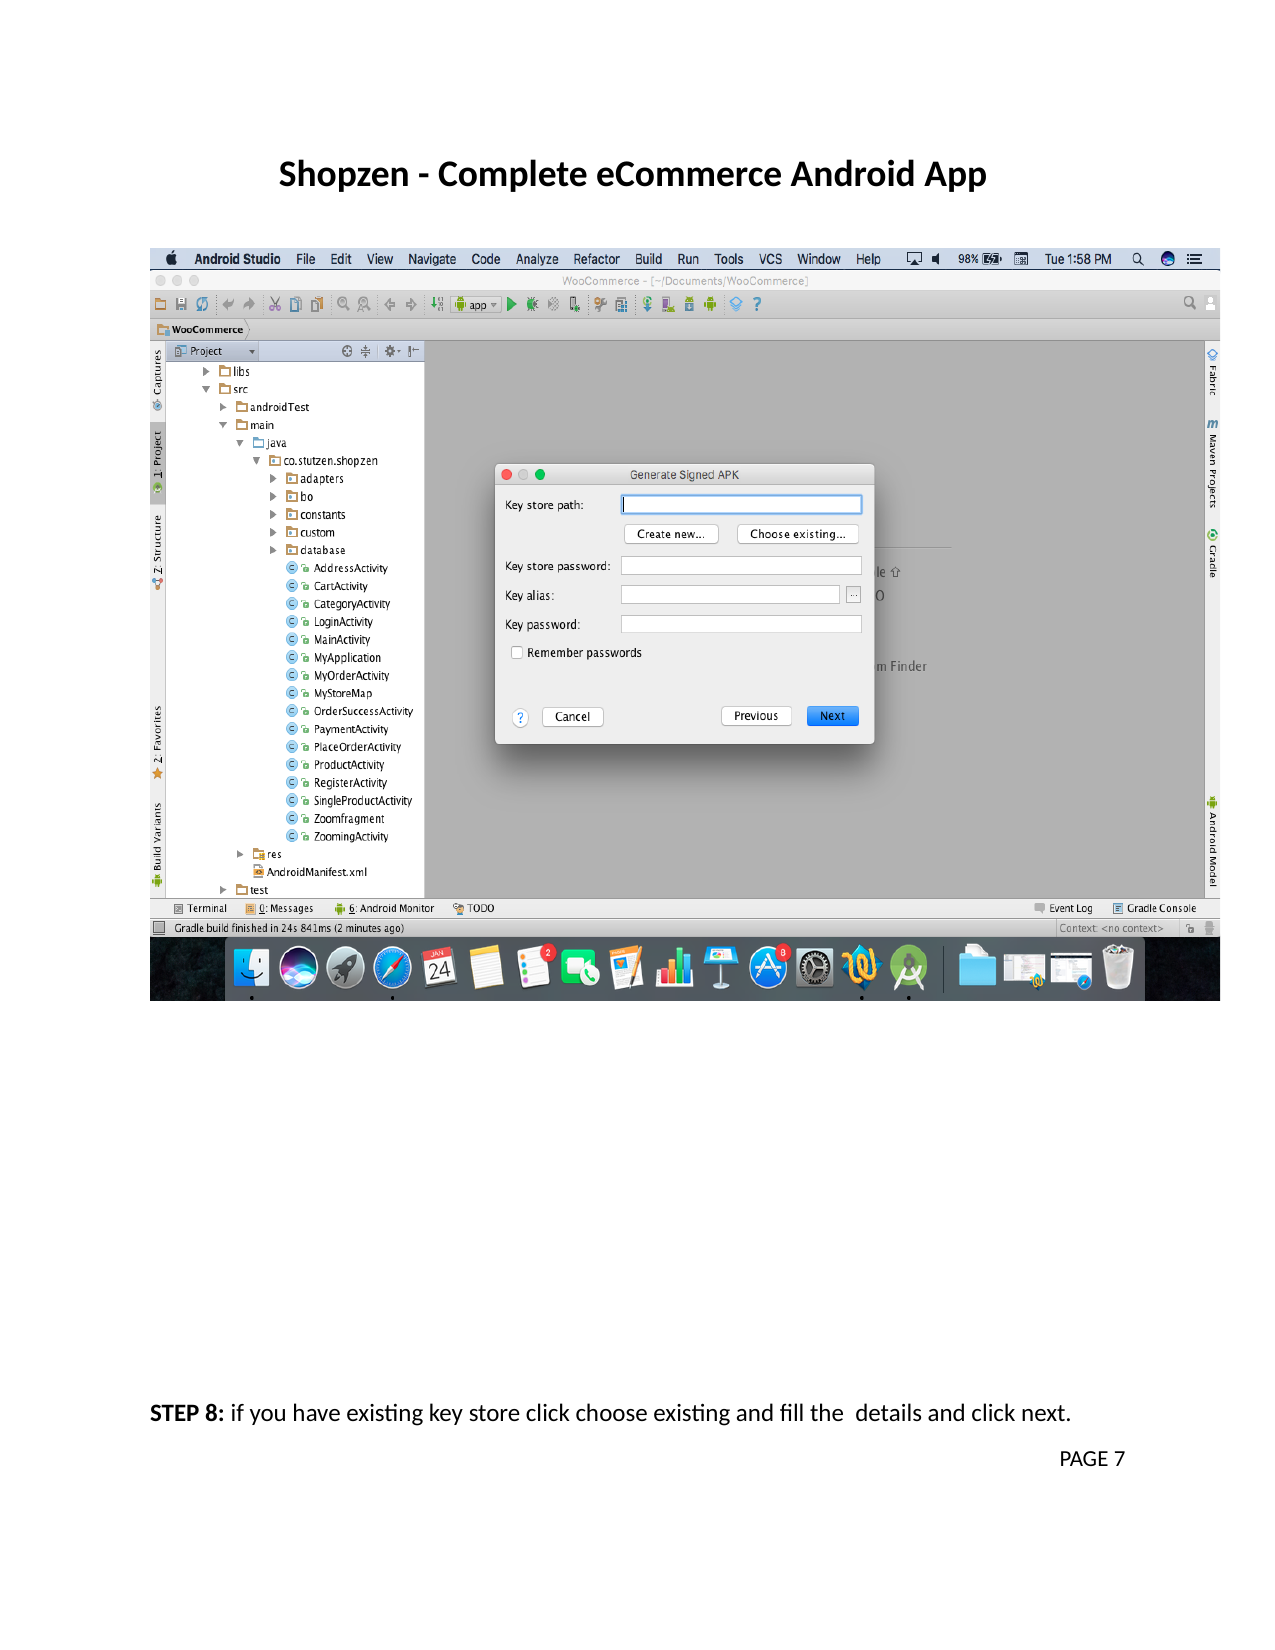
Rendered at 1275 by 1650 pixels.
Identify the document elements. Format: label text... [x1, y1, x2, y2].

picture [150, 248, 1221, 1001]
text STEP 8: if you have existing key store click choose existing and fill the details and click next. [150, 1397, 1125, 1427]
